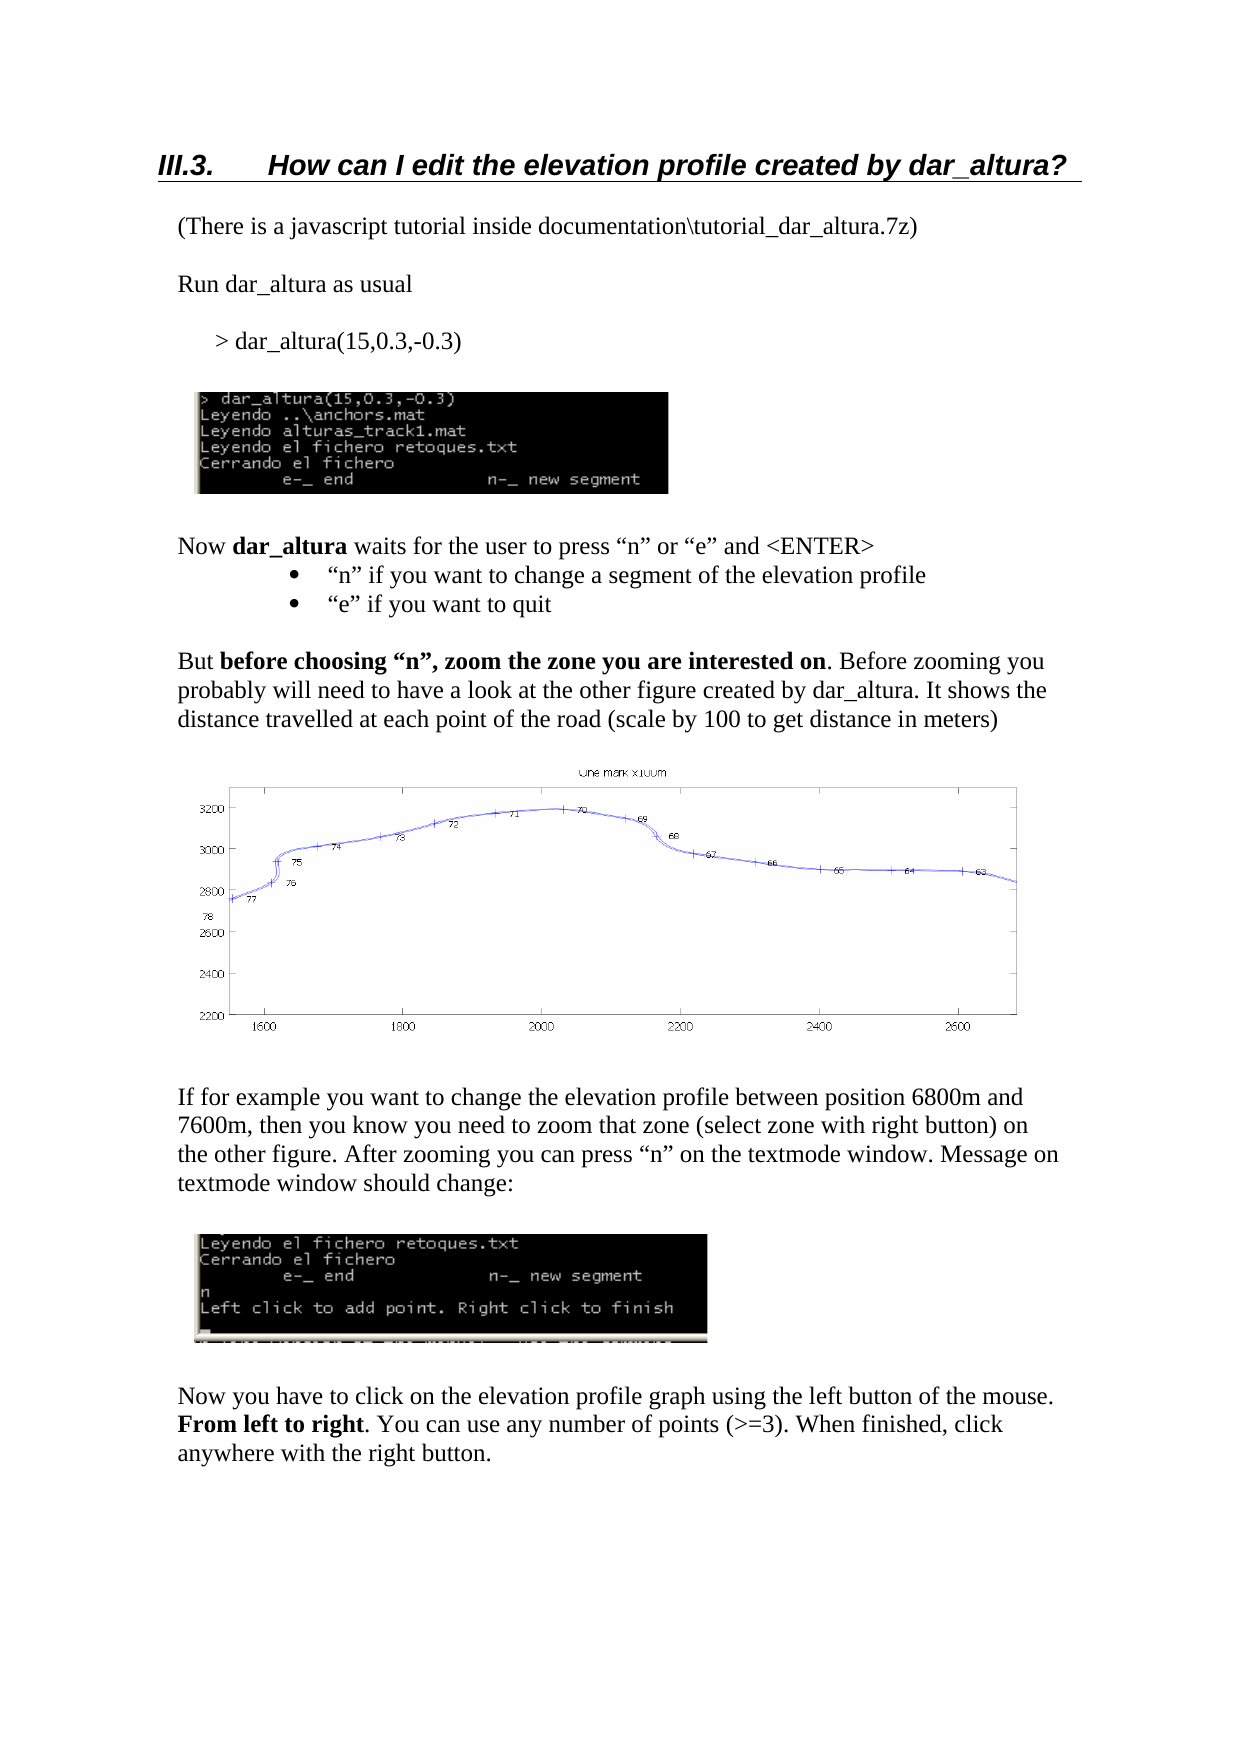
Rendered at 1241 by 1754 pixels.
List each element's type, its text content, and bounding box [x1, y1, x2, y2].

picture [193, 1234, 708, 1343]
text > dar_altura(15,0.3,-0.3) [215, 326, 1063, 355]
list “n” if you want to change a segment of the elevation profile [290, 560, 1063, 589]
list “e” if you want to quit [290, 589, 1063, 618]
text If for example you want to change the elevation profile between position 6800m and 7600m, then you know you need to zoom that zone (select zone with right button) on the other figure. After zooming you can press “n” on the textmode window. Message on textmode window should change: [177, 1082, 1063, 1197]
text Now you have to click on the elevation profile graph using the left button of the mouse. From left to right. You can use any number of points (>=3). When finished, click anywhere with the right button. [177, 1381, 1063, 1467]
subtitle How can I edit the elevation profile created by dar_altura? [158, 148, 1082, 181]
picture [193, 770, 1024, 1044]
text But before choosing “n”, zoom the zone you are interested on. Before zooming you probably will need to have a look at the other figure created by dar_altura. It shows the distance travelled at each point of the road (scale by 100 to get distance in meters) [177, 646, 1063, 733]
text Now dar_altura waits for the user to press “n” or “e” and <ENTER> [177, 531, 1063, 560]
picture [193, 392, 669, 494]
text Run dar_altura as usual [177, 269, 1063, 298]
text (There is a javascript tutorial inside documentation\tutorial_dar_altura.7z) [177, 211, 1063, 240]
